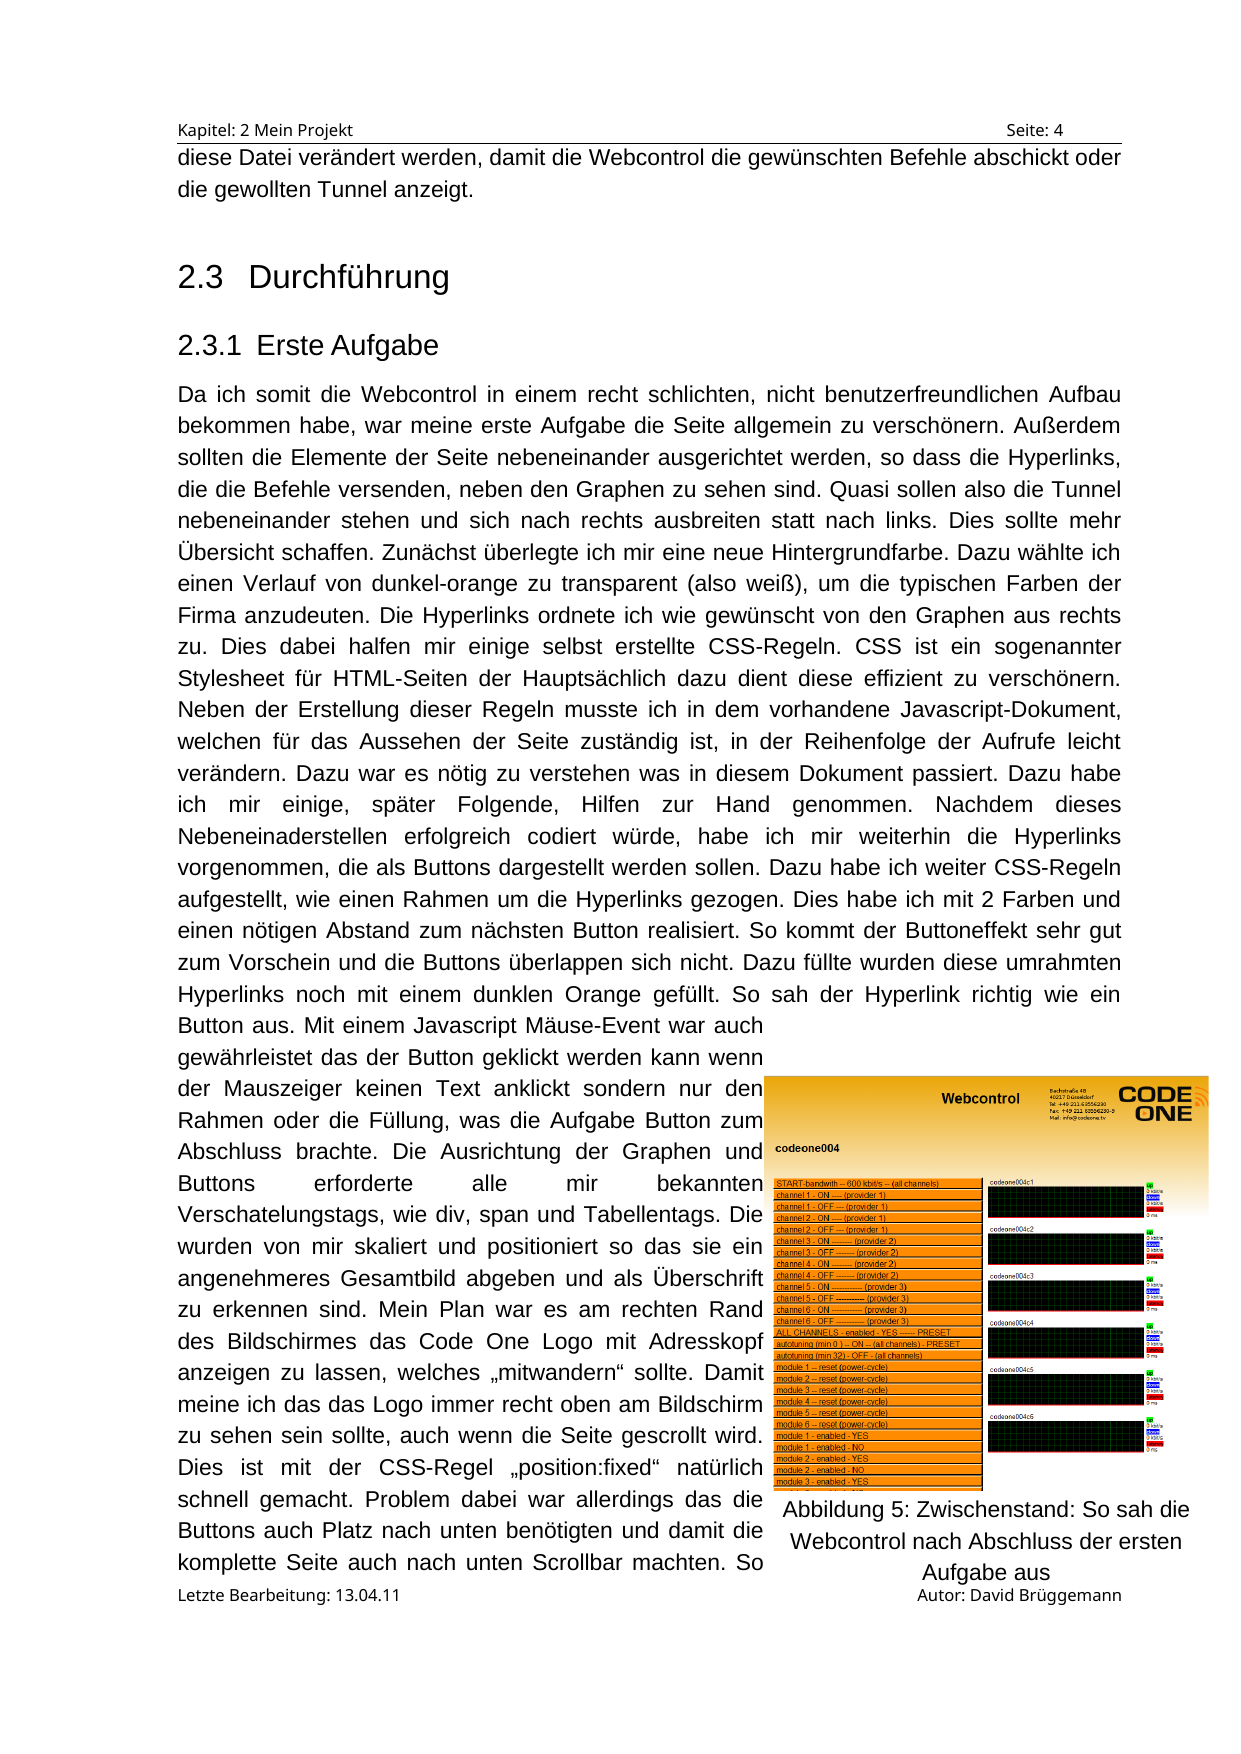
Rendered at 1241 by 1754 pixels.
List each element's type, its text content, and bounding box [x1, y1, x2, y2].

text Die Webseite besaß zunächst weißen Hintergrund auf dem verschiedene „Tunnel“ zu sehen waren. Tunnel beschreiben die Verbindung der 6 Module eines Routers zum Rechenzentrum. Über diesen Tunnel „läuft“ quasi das Videosignal. Jeder der Tunnel besitzt eine Bezeichnung, die über dem jeweiligen Tunnel in der Webcontrol angezeigt werden. Direkt darunter zeigen 6 Graphen den Zustand der dazugehörenden Module des Routers. Beschrieben werden dort graphisch die Up und Download werte und die Latenz des Videosignals. Die Latenz, Latenzzeit oder auch Verzögerungszeit beschreibt den Zeitraum zwischen einem verborgenen Ereignis und dem Eintreten einer sichtbaren Reaktion darauf. Die Latenz wird somit in Millisekunden angegeben. Der aktuelle Wert der Latenz aber auch der Up- und Download, dessen Einheit in kbit/s angegeben sind, kann jeweils neben den Graphen betrachtet werden. Zusätzlich sind die Graphen nochmals mit einer eigenen Überschrift beschriftet. Die Hyperlinks, die sich unter den Graphen befinden, sind die Steuerelemente der Module. Sie senden Befehle über das Netzwerk an den Encoder der diese interpretiert und aufführt. Dabei kann man beispielsweise einzelne Module an oder ausstellen oder einstellen, dass die Latenz eines Moduls sich nicht über einen Wert befinden darf. Die gesamte Webseite wird von einer „control.exe“ erstellt. Diese nimmt übernimmt den Inhalt zunächst zweier txt-Dateien, in denen Header und Schluss der Webseite in HTML-Code stehen. Der restliche Inhalt der Seite wird aus 2 Javascript Dateien „gebaut“. Dabei beinhaltet die eine Datei den Code für die Graphen und die andere wird für den Aufbau der Seite, wie Ausrichtung und Beschriftung gebraucht. Die eigentliche Beschriftung der Befehle stehen allerdings in einer „settings.ini“, in der auch Informationen und Daten zum den Tunneln stehen. Quasi muss nur diese Datei verändert werden, damit die Webcontrol die gewünschten Befehle abschickt oder die gewollten Tunnel anzeigt. [177, 144, 1122, 202]
subtitle Durchführung [177, 257, 1122, 296]
subtitle Erste Aufgabe [177, 328, 1122, 362]
text Abbildung 5: Zwischenstand: So sah die Webcontrol nach Abschluss der ersten Aufgabe aus [764, 1075, 1208, 1586]
text Da ich somit die Webcontrol in einem recht schlichten, nicht benutzerfreundlichen Aufbau bekommen habe, war meine erste Aufgabe die Seite allgemein zu verschönern. Außerdem sollten die Elemente der Seite nebeneinander ausgerichtet werden, so dass die Hyperlinks, die die Befehle versenden, neben den Graphen zu sehen sind. Quasi sollen also die Tunnel nebeneinander stehen und sich nach rechts ausbreiten statt nach links. Dies sollte mehr Übersicht schaffen. Zunächst überlegte ich mir eine neue Hintergrundfarbe. Dazu wählte ich einen Verlauf von dunkel-orange zu transparent (also weiß), um die typischen Farben der Firma anzudeuten. Die Hyperlinks ordnete ich wie gewünscht von den Graphen aus rechts zu. Dies dabei halfen mir einige selbst erstellte CSS-Regeln. CSS ist ein sogenannter Stylesheet für HTML-Seiten der Hauptsächlich dazu dient diese effizient zu verschönern. Neben der Erstellung dieser Regeln musste ich in dem vorhandene Javascript-Dokument, welchen für das Aussehen der Seite zuständig ist, in der Reihenfolge der Aufrufe leicht verändern. Dazu war es nötig zu verstehen was in diesem Dokument passiert. Dazu habe ich mir einige, später Folgende, Hilfen zur Hand genommen. Nachdem dieses Nebeneinaderstellen erfolgreich codiert würde, habe ich mir weiterhin die Hyperlinks vorgenommen, die als Buttons dargestellt werden sollen. Dazu habe ich weiter CSS-Regeln aufgestellt, wie einen Rahmen um die Hyperlinks gezogen. Dies habe ich mit 2 Farben und einen nötigen Abstand zum nächsten Button realisiert. So kommt der Buttoneffekt sehr gut zum Vorschein und die Buttons überlappen sich nicht. Dazu füllte wurden diese umrahmten Hyperlinks noch mit einem dunklen Orange gefüllt. So sah der Hyperlink richtig wie ein Button aus. Mit einem Javascript Mäuse-Event war auch gewährleistet das der Button geklickt werden kann wenn der Mauszeiger keinen Text anklickt sondern nur den Rahmen oder die Füllung, was die Aufgabe Button zum Abschluss brachte. Die Ausrichtung der Graphen und Buttons erforderte alle mir bekannten Verschatelungstags, wie div, span und Tabellentags. Die wurden von mir skaliert und positioniert so das sie ein angenehmeres Gesamtbild abgeben und als Überschrift zu erkennen sind. Mein Plan war es am rechten Rand des Bildschirmes das Code One Logo mit Adresskopf anzeigen zu lassen, welches „mitwandern“ sollte. Damit meine ich das das Logo immer recht oben am Bildschirm zu sehen sein sollte, auch wenn die Seite gescrollt wird. Dies ist mit der CSS-Regel „position:fixed“ natürlich schnell gemacht. Problem dabei war allerdings das die Buttons auch Platz nach unten benötigten und damit die komplette Seite auch nach unten Scrollbar machten. So [177, 381, 1208, 1575]
